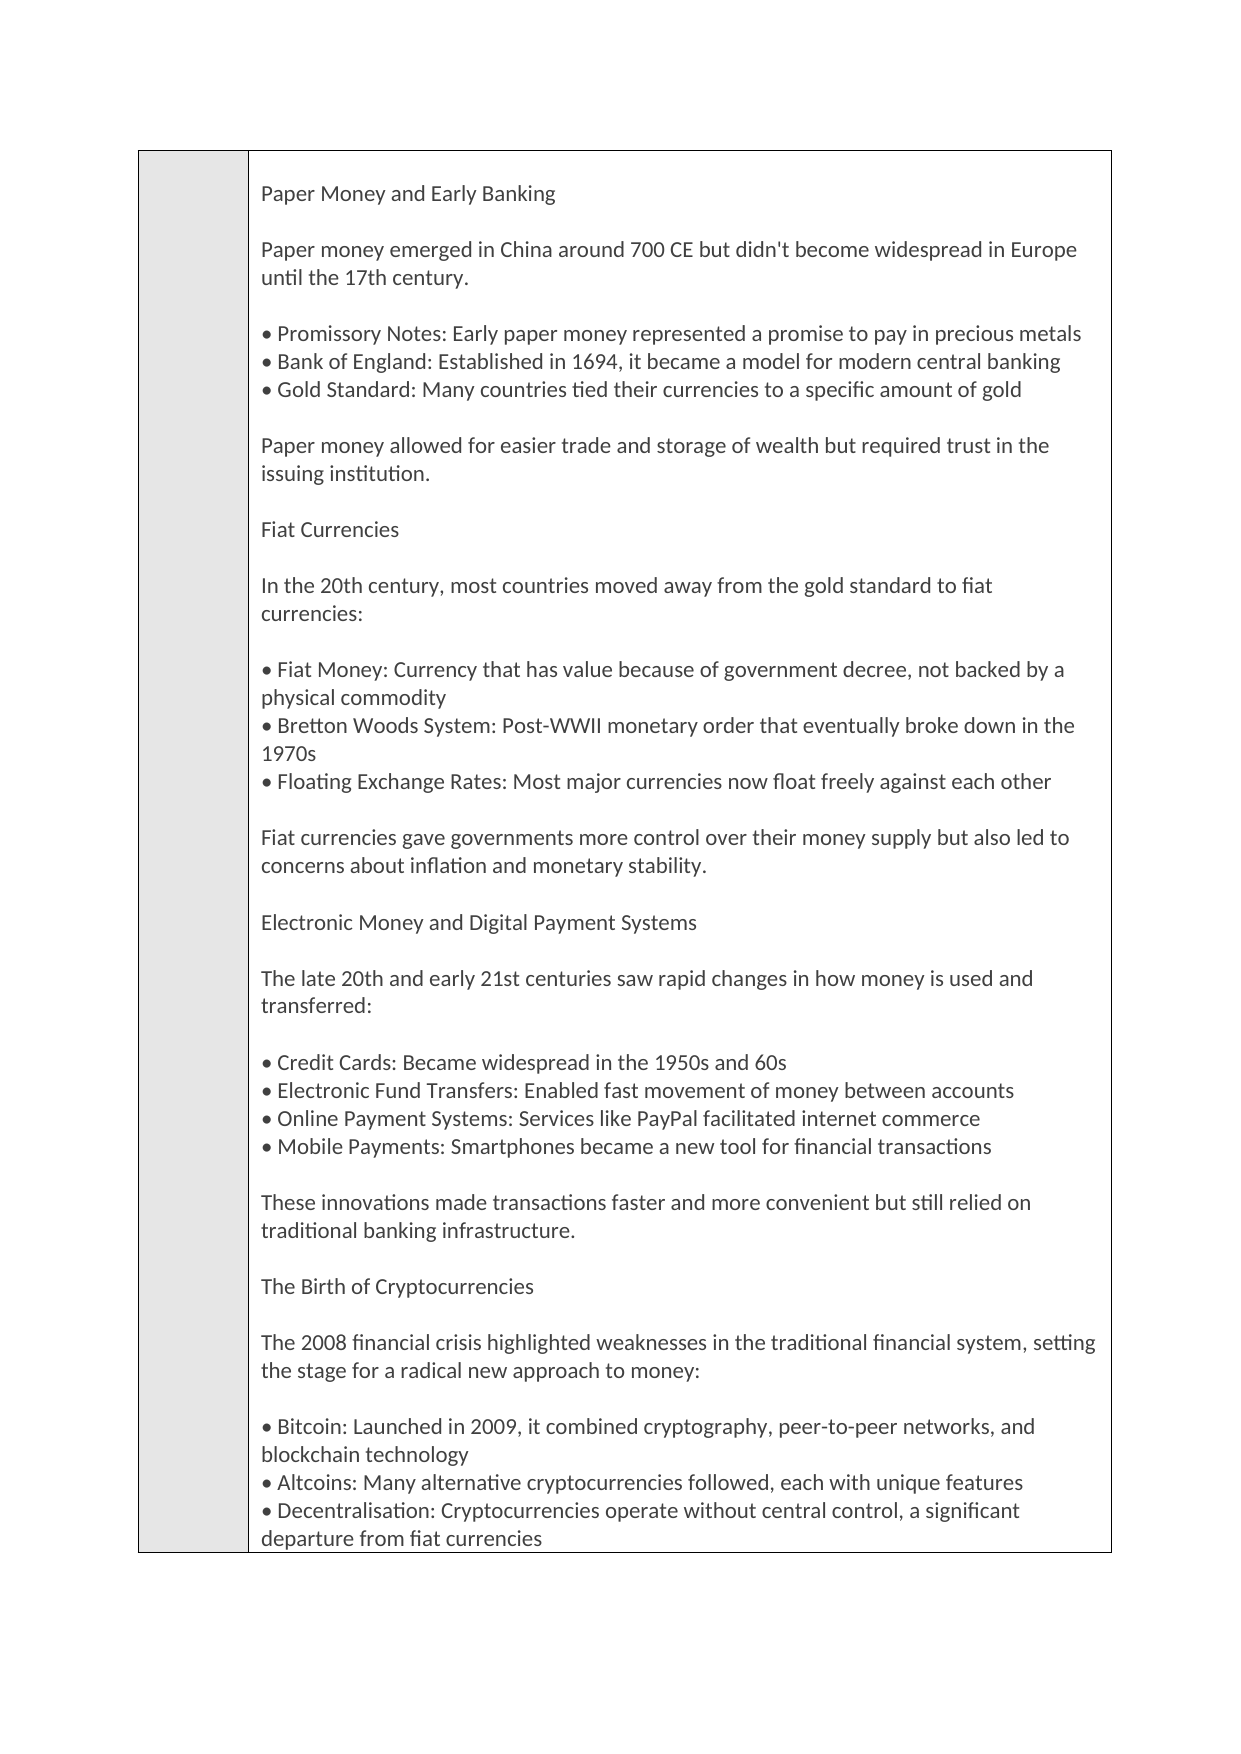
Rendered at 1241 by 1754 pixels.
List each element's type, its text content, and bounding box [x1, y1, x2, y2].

table_cell Paper Money and Early Banking Paper money emerged in China around 700 CE but didn't become widespread in Europe until the 17th century. • Promissory Notes: Early paper money represented a promise to pay in precious metals • Bank of England: Established in 1694, it became a model for modern central banking • Gold Standard: Many countries tied their currencies to a specific amount of gold Paper money allowed for easier trade and storage of wealth but required trust in the issuing institution. Fiat Currencies In the 20th century, most countries moved away from the gold standard to fiat currencies: • Fiat Money: Currency that has value because of government decree, not backed by a physical commodity • Bretton Woods System: Post-WWII monetary order that eventually broke down in the 1970s • Floating Exchange Rates: Most major currencies now float freely against each other Fiat currencies gave governments more control over their money supply but also led to concerns about inflation and monetary stability. Electronic Money and Digital Payment Systems The late 20th and early 21st centuries saw rapid changes in how money is used and transferred: • Credit Cards: Became widespread in the 1950s and 60s • Electronic Fund Transfers: Enabled fast movement of money between accounts • Online Payment Systems: Services like PayPal facilitated internet commerce • Mobile Payments: Smartphones became a new tool for financial transactions These innovations made transactions faster and more convenient but still relied on traditional banking infrastructure. The Birth of Cryptocurrencies The 2008 financial crisis highlighted weaknesses in the traditional financial system, setting the stage for a radical new approach to money: • Bitcoin: Launched in 2009, it combined cryptography, peer-to-peer networks, and blockchain technology • Altcoins: Many alternative cryptocurrencies followed, each with unique features • Decentralisation: Cryptocurrencies operate without central control, a significant departure from fiat currencies [249, 151, 1111, 1552]
table_cell [139, 151, 248, 1552]
